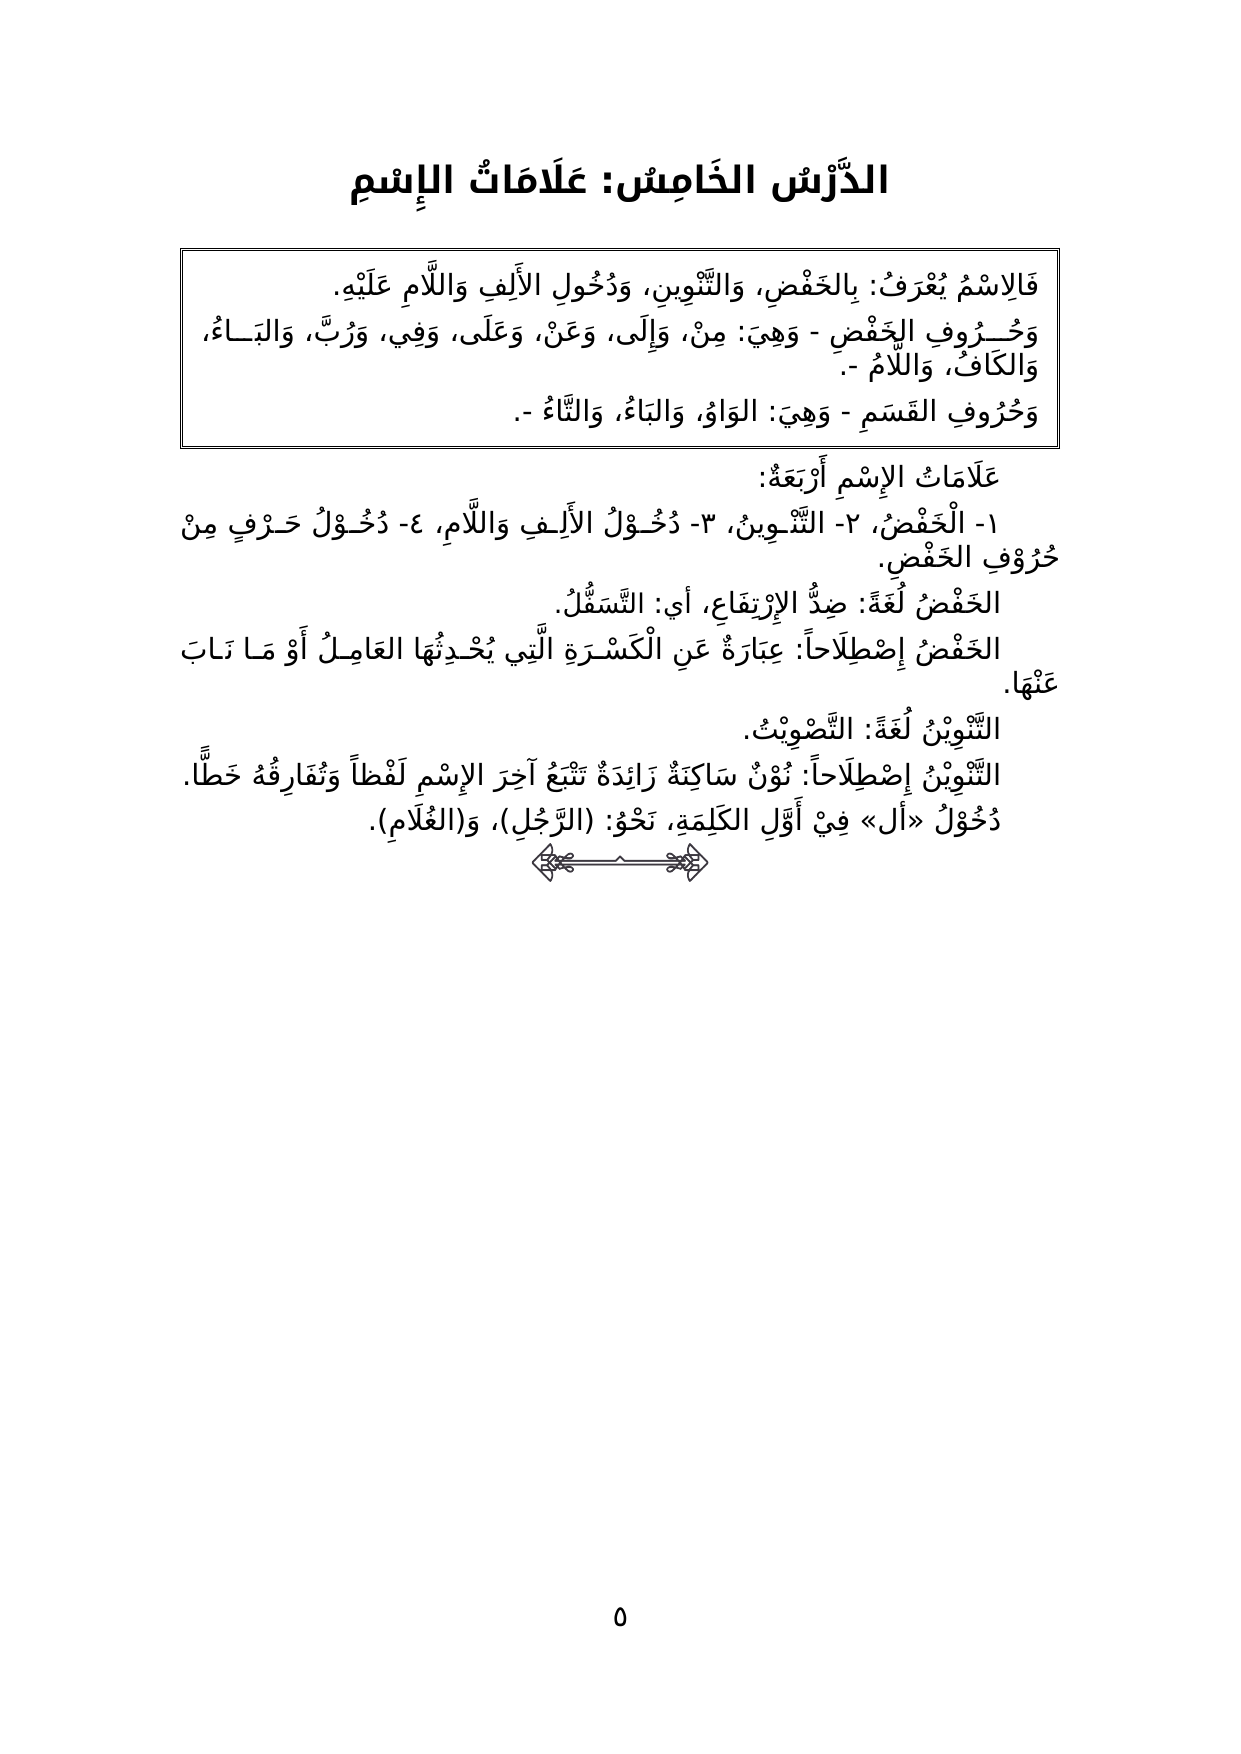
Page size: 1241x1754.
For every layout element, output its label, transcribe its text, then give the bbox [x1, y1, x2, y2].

text فَالِاسْمُ يُعْرَفُ: بِالخَفْضِ، وَالتَّنْوِينِ، وَدُخُولِ الأَلِفِ وَاللَّامِ عَلَيْهِ. [183, 251, 1057, 293]
text دُخُوْلُ «أل» فِيْ أَوَّلِ الكَلِمَةِ، نَحْوُ: (الرَّجُلِ)، وَ(الغُلَامِ). [180, 804, 1060, 838]
text التَّنْوِيْنُ إِصْطِلَاحاً: نُوْنٌ سَاكِنَةٌ زَائِدَةٌ تَتْبَعُ آخِرَ الإِسْمِ لَفْظاً وَتُفَارِقُهُ خَطًّا. [180, 758, 1060, 792]
text وَحُرُوفِ القَسَمِ - وَهِيَ: الوَاوُ، وَالبَاءُ، وَالتَّاءُ -. [183, 373, 1057, 446]
text الخَفْضُ لُغَةً: ضِدُّ الإِرْتِفَاعِ، أي: التَّسَفُّلُ. [180, 586, 1060, 620]
subtitle الدَّرْسُ الخَامِسُ: عَلَامَاتُ الإِسْمِ [180, 146, 1060, 217]
text التَّنْوِيْنُ لُغَةً: التَّصْوِيْتُ. [180, 712, 1060, 746]
text وَحُرُوفِ الخَفْضِ - وَهِيَ: مِنْ، وَإِلَى، وَعَنْ، وَعَلَى، وَفِي، وَرُبَّ، وَالبَاءُ، وَالكَافُ، وَاللَّامُ -. [183, 293, 1057, 373]
picture [531, 843, 709, 882]
text ١- الْخَفْضُ، ٢- التَّنْوِينُ، ٣- دُخُوْلُ الأَلِفِ وَاللَّامِ، ٤- دُخُوْلُ حَرْفٍ مِنْ حُرُوْفِ الخَفْضِ. [180, 507, 1060, 574]
text الخَفْضُ إِصْطِلَاحاً: عِبَارَةٌ عَنِ الْكَسْرَةِ الَّتِي يُحْدِثُهَا العَامِلُ أَوْ مَا نَابَ عَنْهَا. [180, 632, 1060, 700]
text عَلَامَاتُ الإِسْمِ أَرْبَعَةٌ: [180, 461, 1060, 495]
